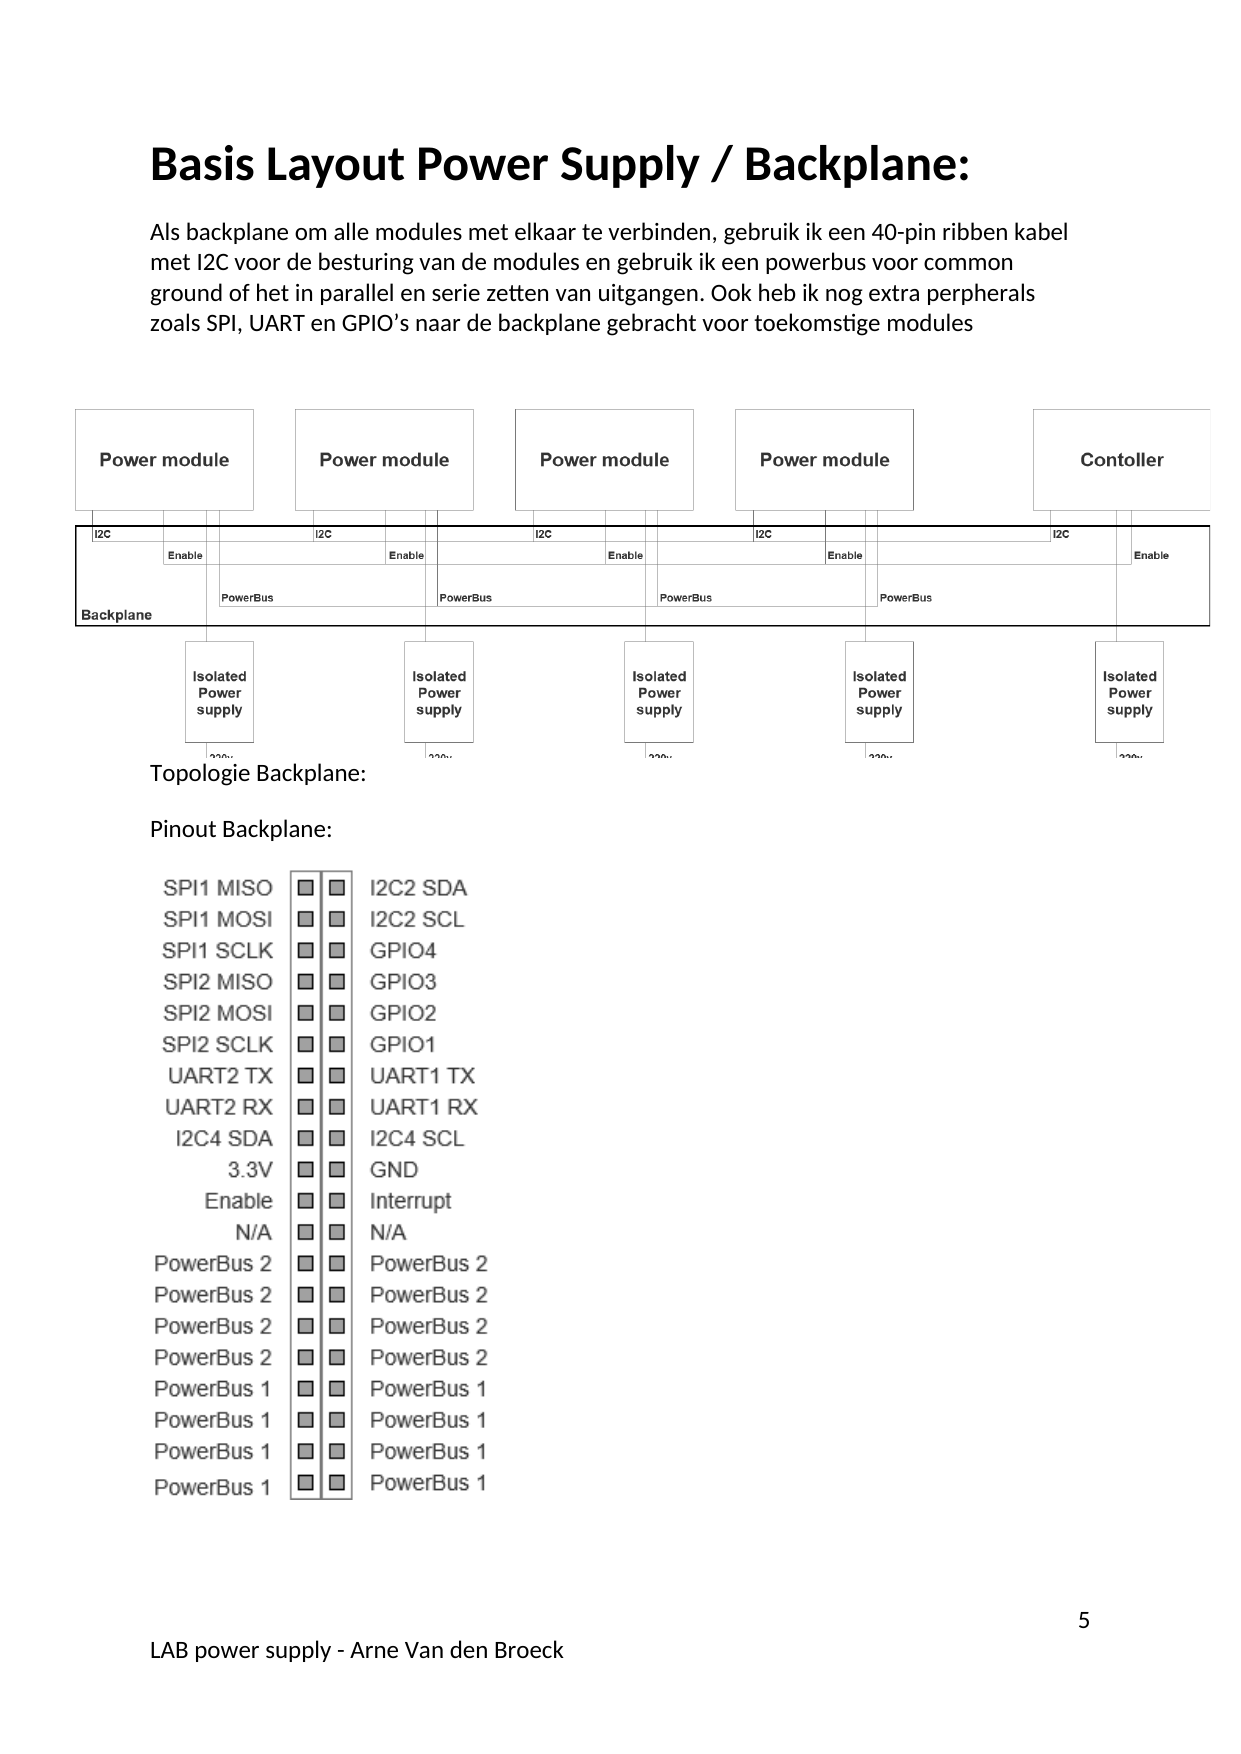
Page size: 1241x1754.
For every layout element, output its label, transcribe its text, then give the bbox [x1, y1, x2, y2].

text Topologie Backplane: [150, 758, 1090, 788]
text Pinout Backplane: [150, 813, 1090, 843]
text Als backplane om alle modules met elkaar te verbinden, gebruik ik een 40-pin ribben kabel met I2C voor de besturing van de modules en gebruik ik een powerbus voor common ground of het in parallel en serie zetten van uitgangen. Ook heb ik nog extra perpherals zoals SPI, UART en GPIO’s naar de backplane gebracht voor toekomstige modules [150, 216, 1090, 338]
text [150, 363, 1090, 383]
subtitle Basis Layout Power Supply / Backplane: [150, 132, 1090, 193]
